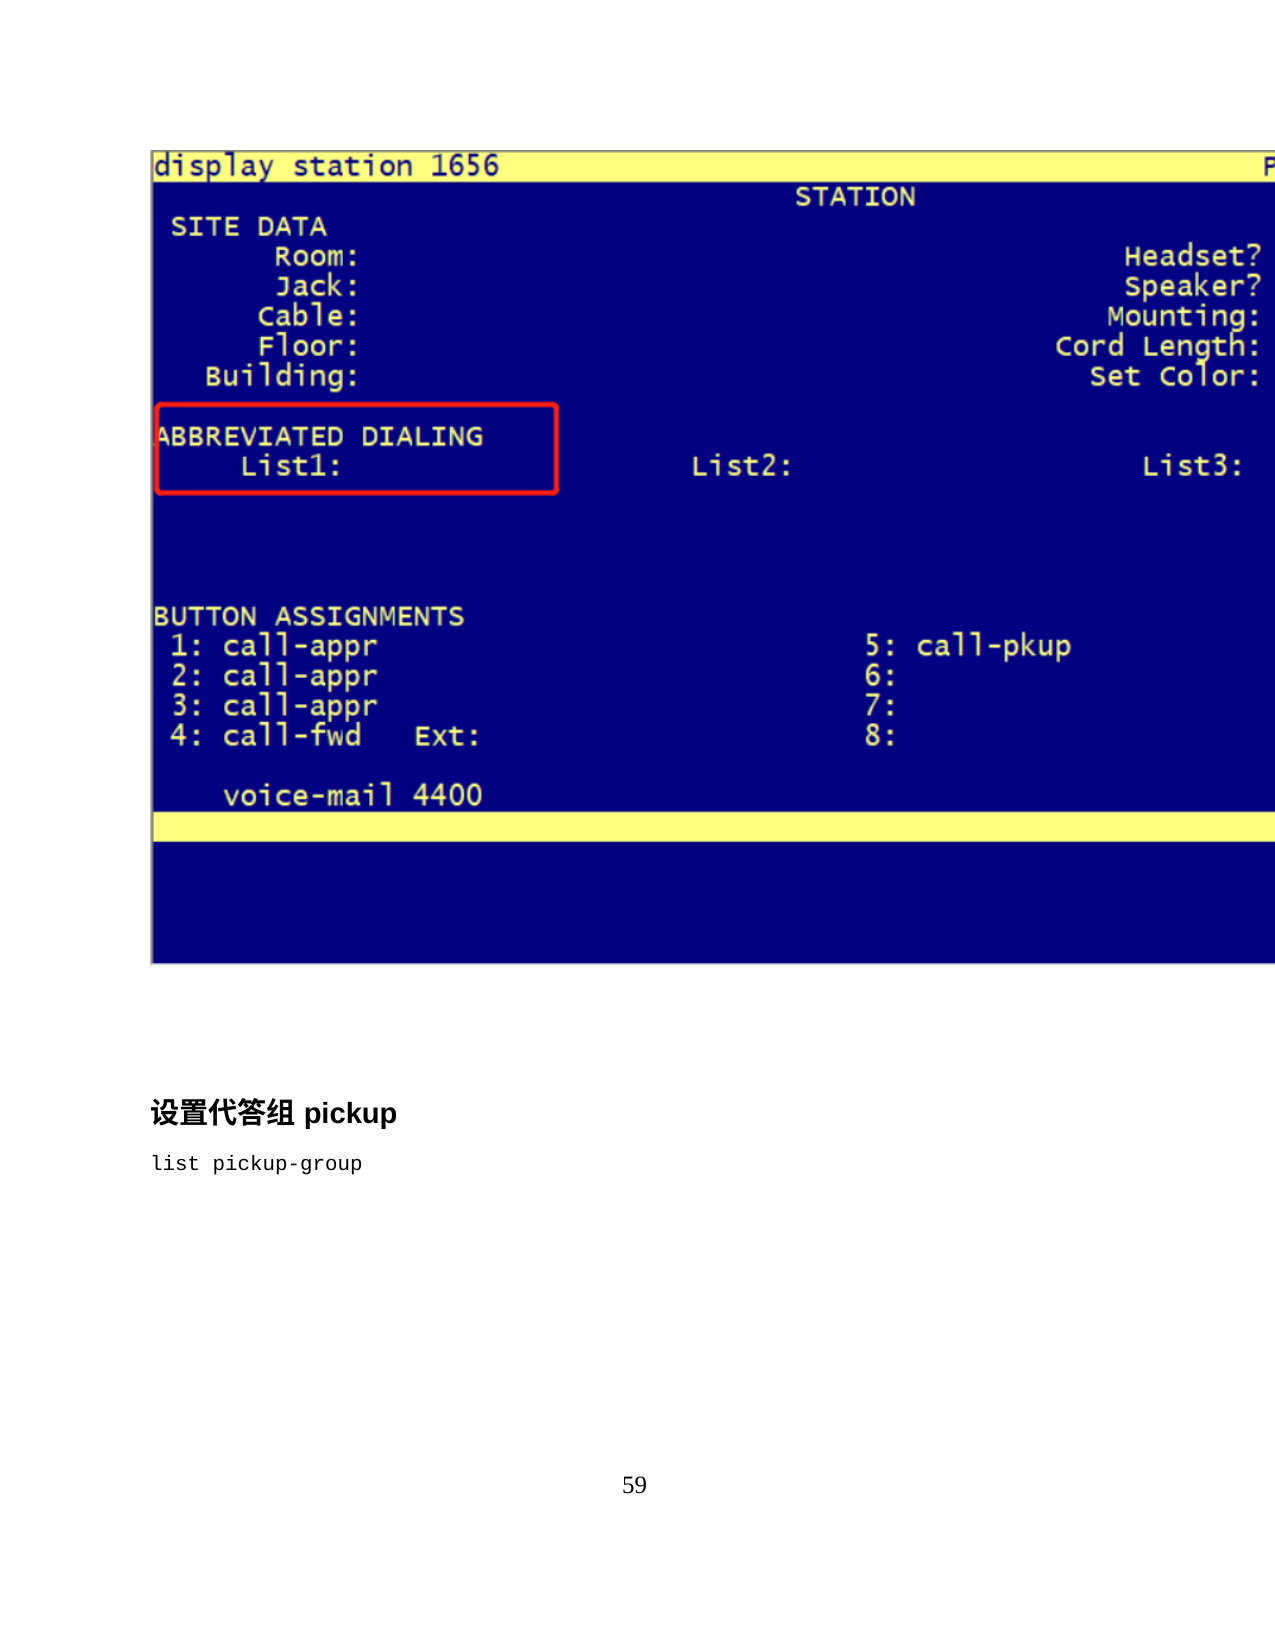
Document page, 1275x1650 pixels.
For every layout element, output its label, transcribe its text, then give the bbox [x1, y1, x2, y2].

subtitle 设置代答组 pickup [150, 1092, 1125, 1132]
picture [150, 150, 1275, 967]
text list pickup-group [150, 1153, 1125, 1177]
